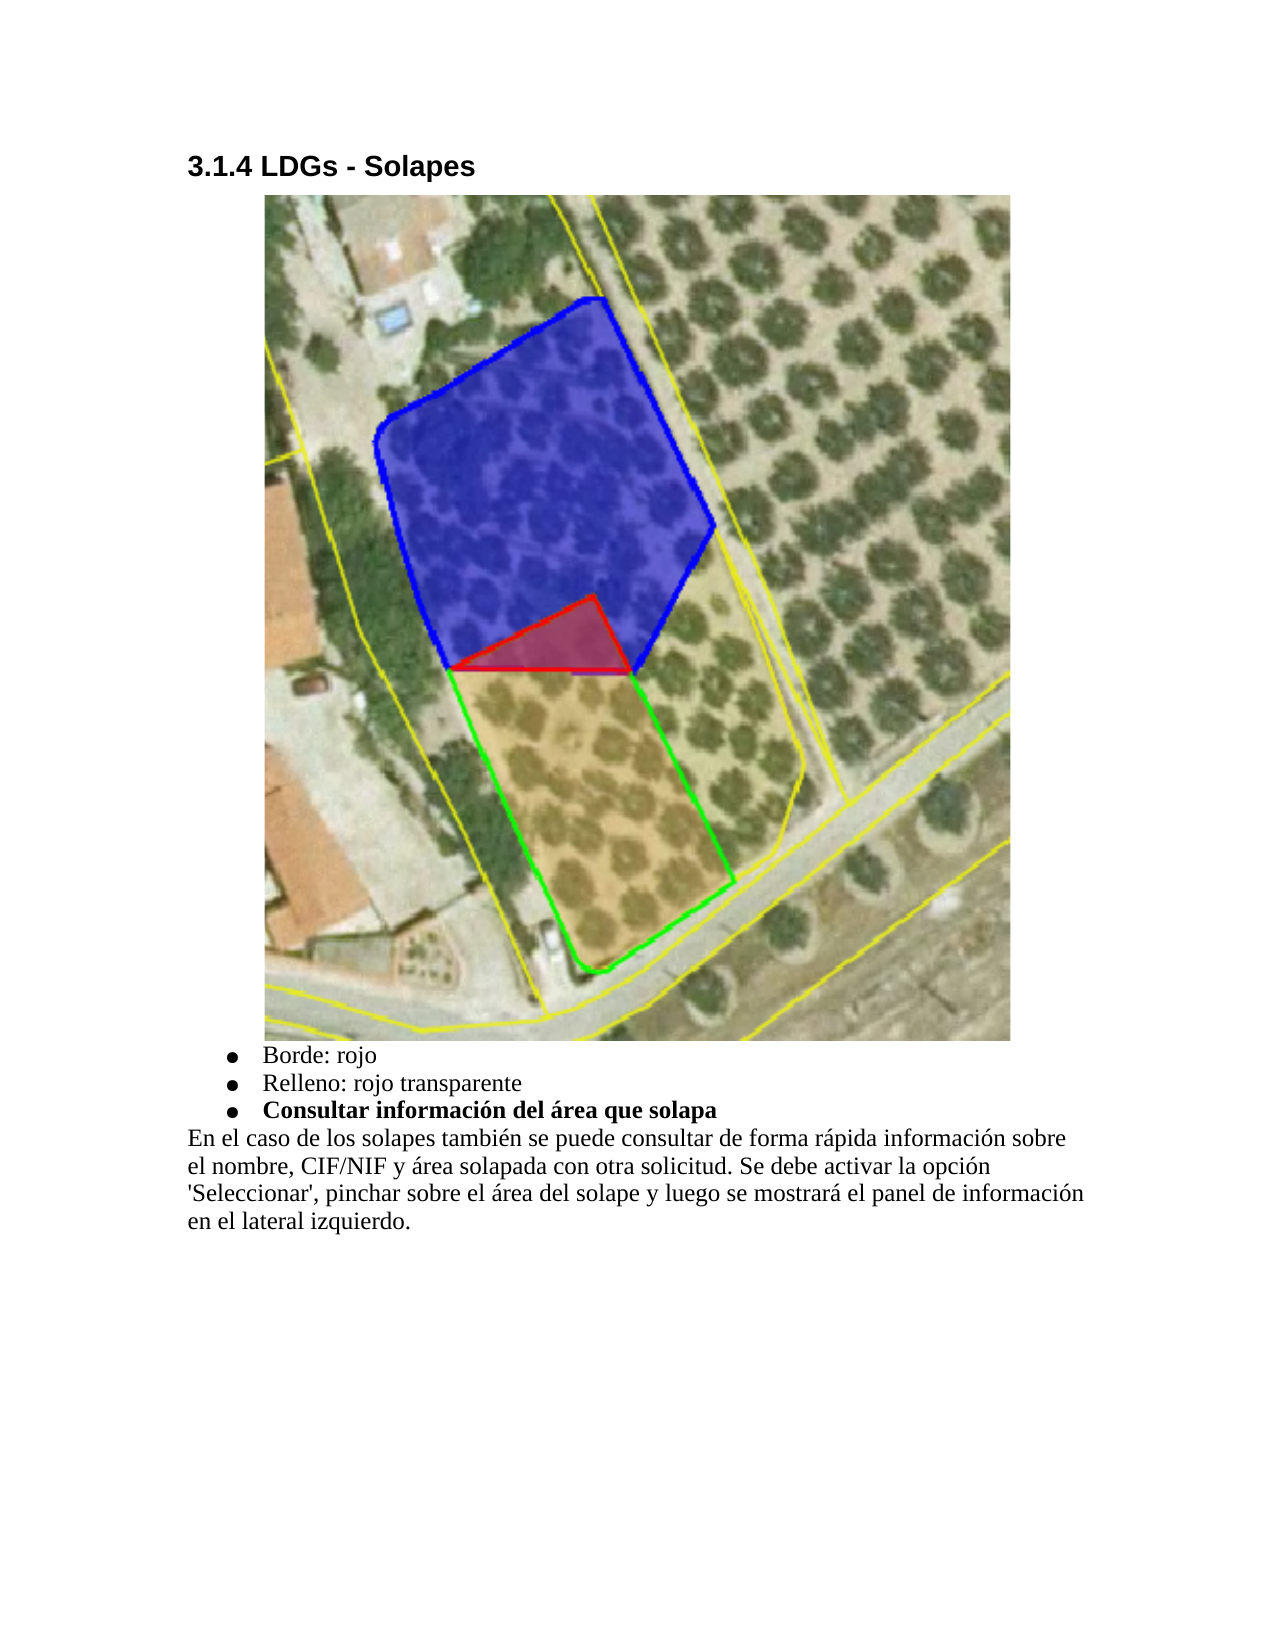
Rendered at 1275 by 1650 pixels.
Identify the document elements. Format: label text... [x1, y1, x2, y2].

subtitle 3.1.4 LDGs - Solapes [187, 150, 1087, 183]
list Relleno: rojo transparente [225, 1069, 1087, 1096]
list Borde: rojo [225, 881, 1087, 1069]
text En el caso de los solapes también se puede consultar de forma rápida información sobre el nombre, CIF/NIF y área solapada con otra solicitud. Se debe activar la opción 'Seleccionar', pinchar sobre el área del solape y luego se mostrará el panel de información en el lateral izquierdo. [187, 1124, 1087, 1235]
list Consultar información del área que solapa [225, 1096, 1087, 1124]
picture [264, 195, 1011, 1041]
